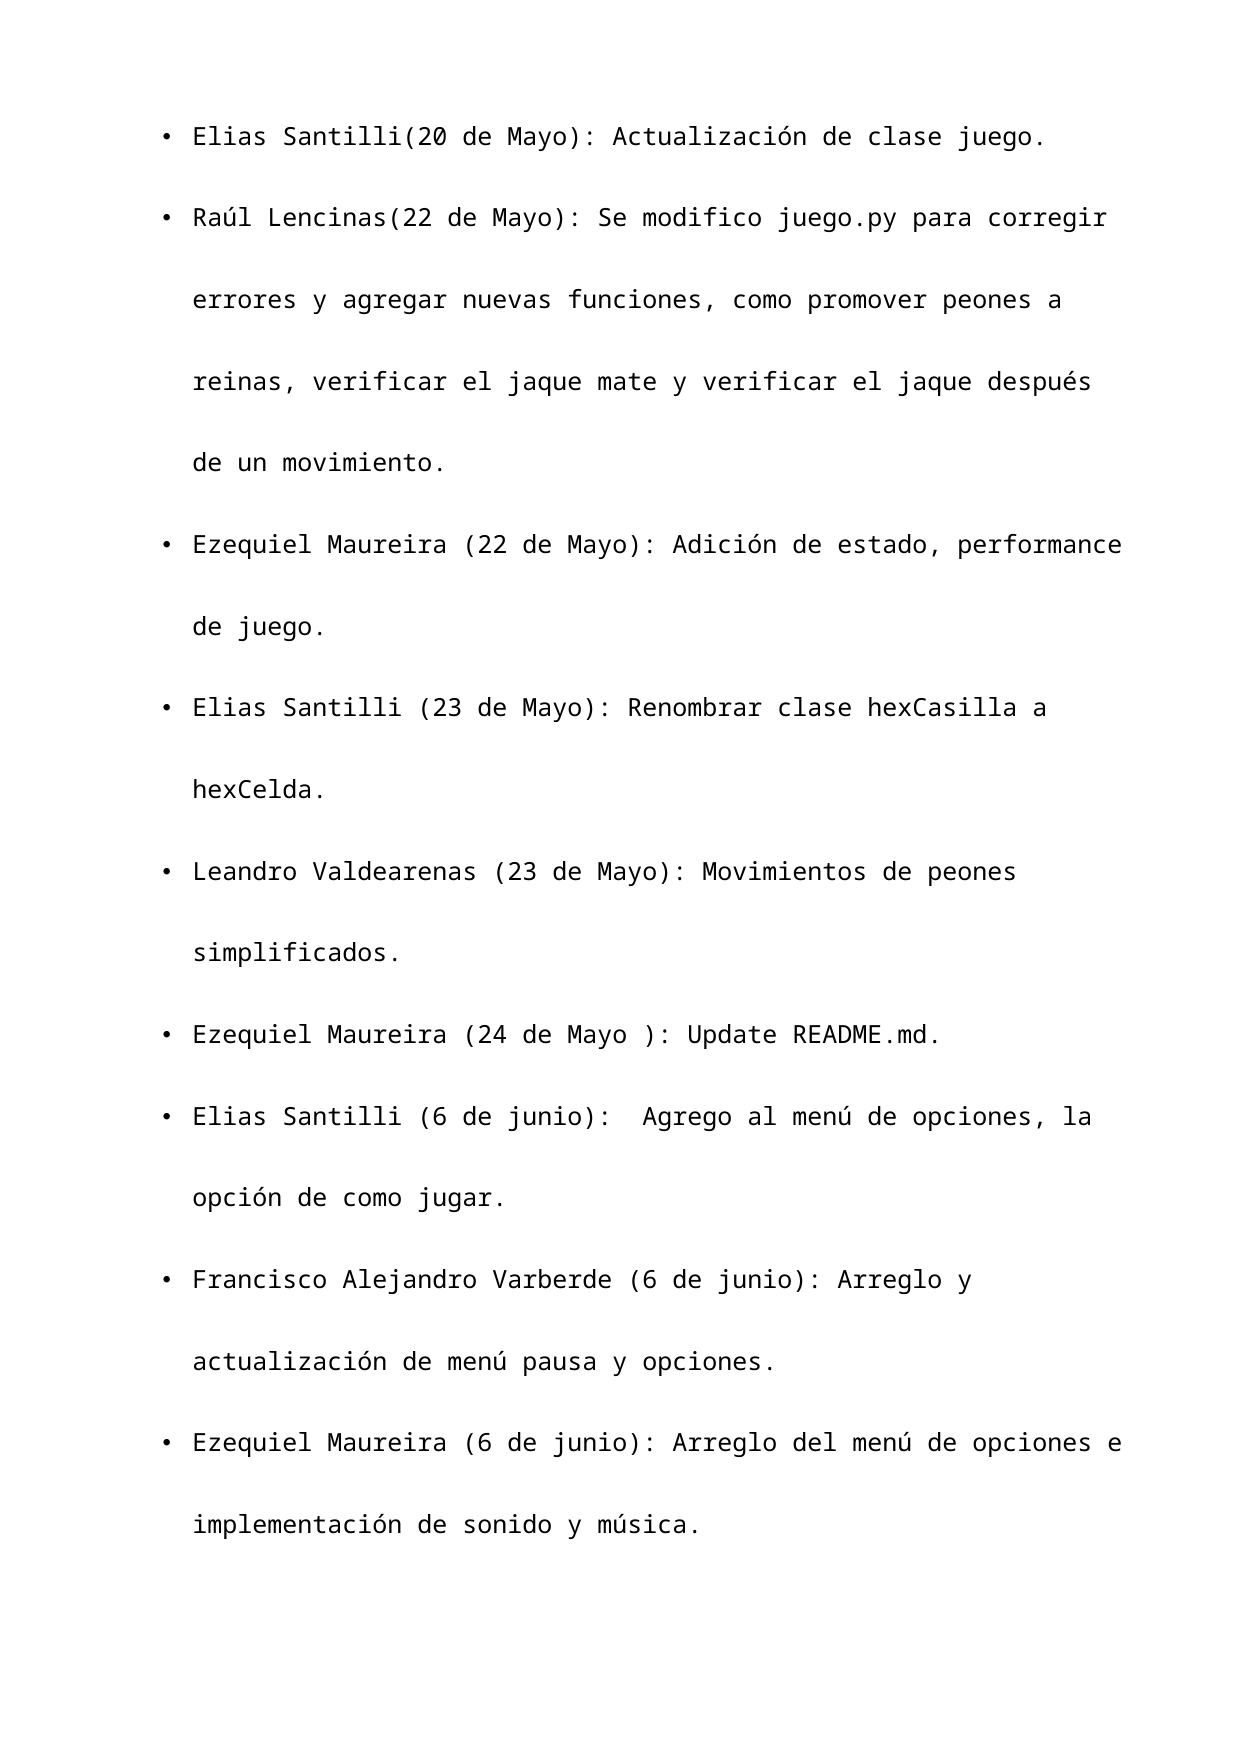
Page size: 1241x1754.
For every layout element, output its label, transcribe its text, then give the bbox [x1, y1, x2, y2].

list Ezequiel Maureira (22 de Mayo): Adición de estado, performance de juego. [162, 526, 1122, 642]
list Elias Santilli(20 de Mayo): Actualización de clase juego. [162, 118, 1122, 152]
list Ezequiel Maureira (6 de junio): Arreglo del menú de opciones e implementación de sonido y música. [162, 1425, 1122, 1541]
list Raúl Lencinas(22 de Mayo): Se modifico juego.py para corregir errores y agregar nuevas funciones, como promover peones a reinas, verificar el jaque mate y verificar el jaque después de un movimiento. [162, 200, 1122, 479]
list Francisco Alejandro Varberde (6 de junio): Arreglo y actualización de menú pausa y opciones. [162, 1261, 1122, 1377]
list Ezequiel Maureira (24 de Mayo ): Update README.md. [162, 1016, 1122, 1051]
list Elias Santilli (6 de junio): Agrego al menú de opciones, la opción de como jugar. [162, 1098, 1122, 1214]
list Elias Santilli (23 de Mayo): Renombrar clase hexCasilla a hexCelda. [162, 690, 1122, 806]
list Leandro Valdearenas (23 de Mayo): Movimientos de peones simplificados. [162, 853, 1122, 969]
